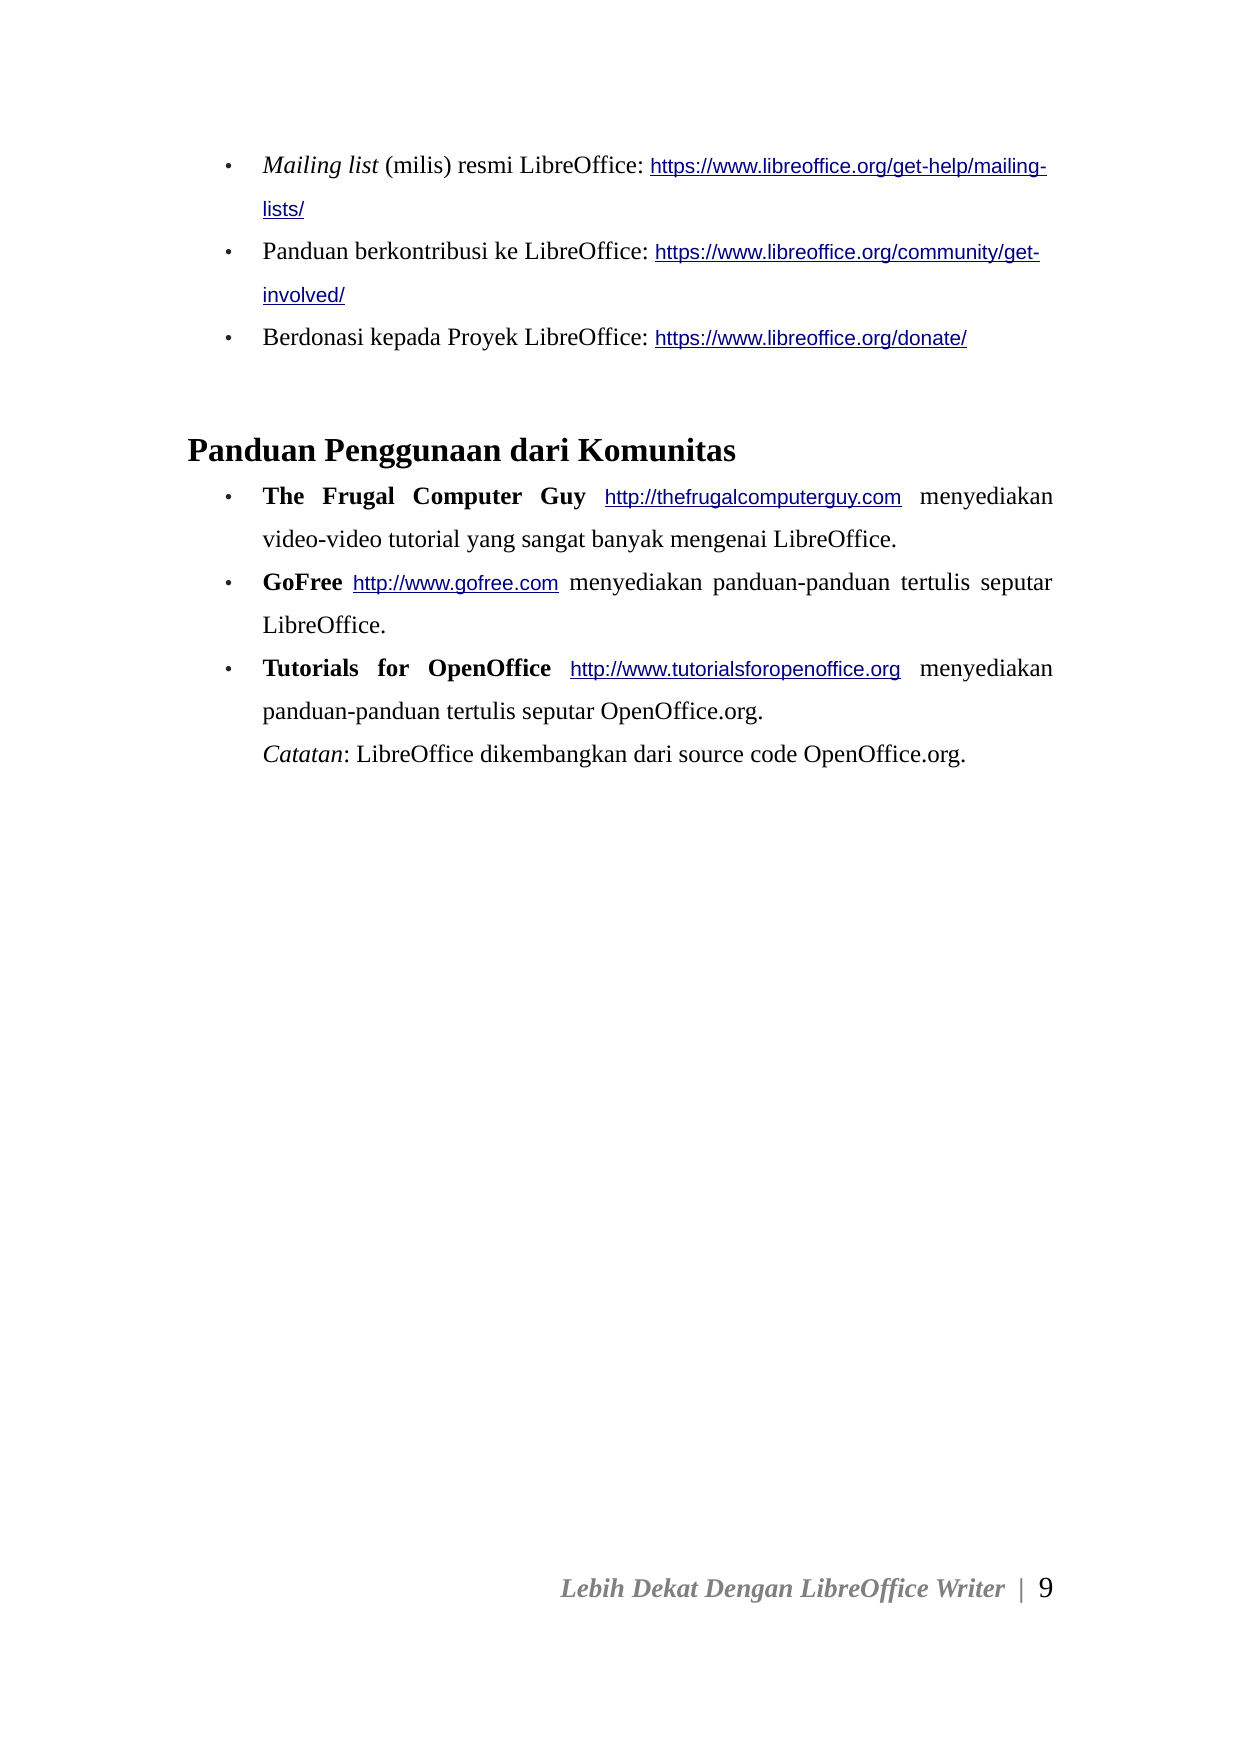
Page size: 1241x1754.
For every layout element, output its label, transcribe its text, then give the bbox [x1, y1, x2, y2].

list GoFree http://www.gofree.com menyediakan panduan-panduan tertulis seputar LibreOffice. [225, 567, 1053, 639]
list Panduan berkontribusi ke LibreOffice: https://www.libreoffice.org/community/get-involved/ [225, 236, 1053, 308]
subtitle Panduan Penggunaan dari Komunitas [187, 429, 1053, 468]
list Berdonasi kepada Proyek LibreOffice: https://www.libreoffice.org/donate/ [225, 322, 1053, 351]
list Mailing list (milis) resmi LibreOffice: https://www.libreoffice.org/get-help/mailing-lists/ [225, 150, 1053, 222]
list The Frugal Computer Guy http://thefrugalcomputerguy.com menyediakan video-video tutorial yang sangat banyak mengenai LibreOffice. [225, 481, 1053, 553]
list Catatan: LibreOffice dikembangkan dari source code OpenOffice.org. [225, 739, 1053, 768]
list Tutorials for OpenOffice http://www.tutorialsforopenoffice.org menyediakan panduan-panduan tertulis seputar OpenOffice.org. [225, 653, 1053, 725]
